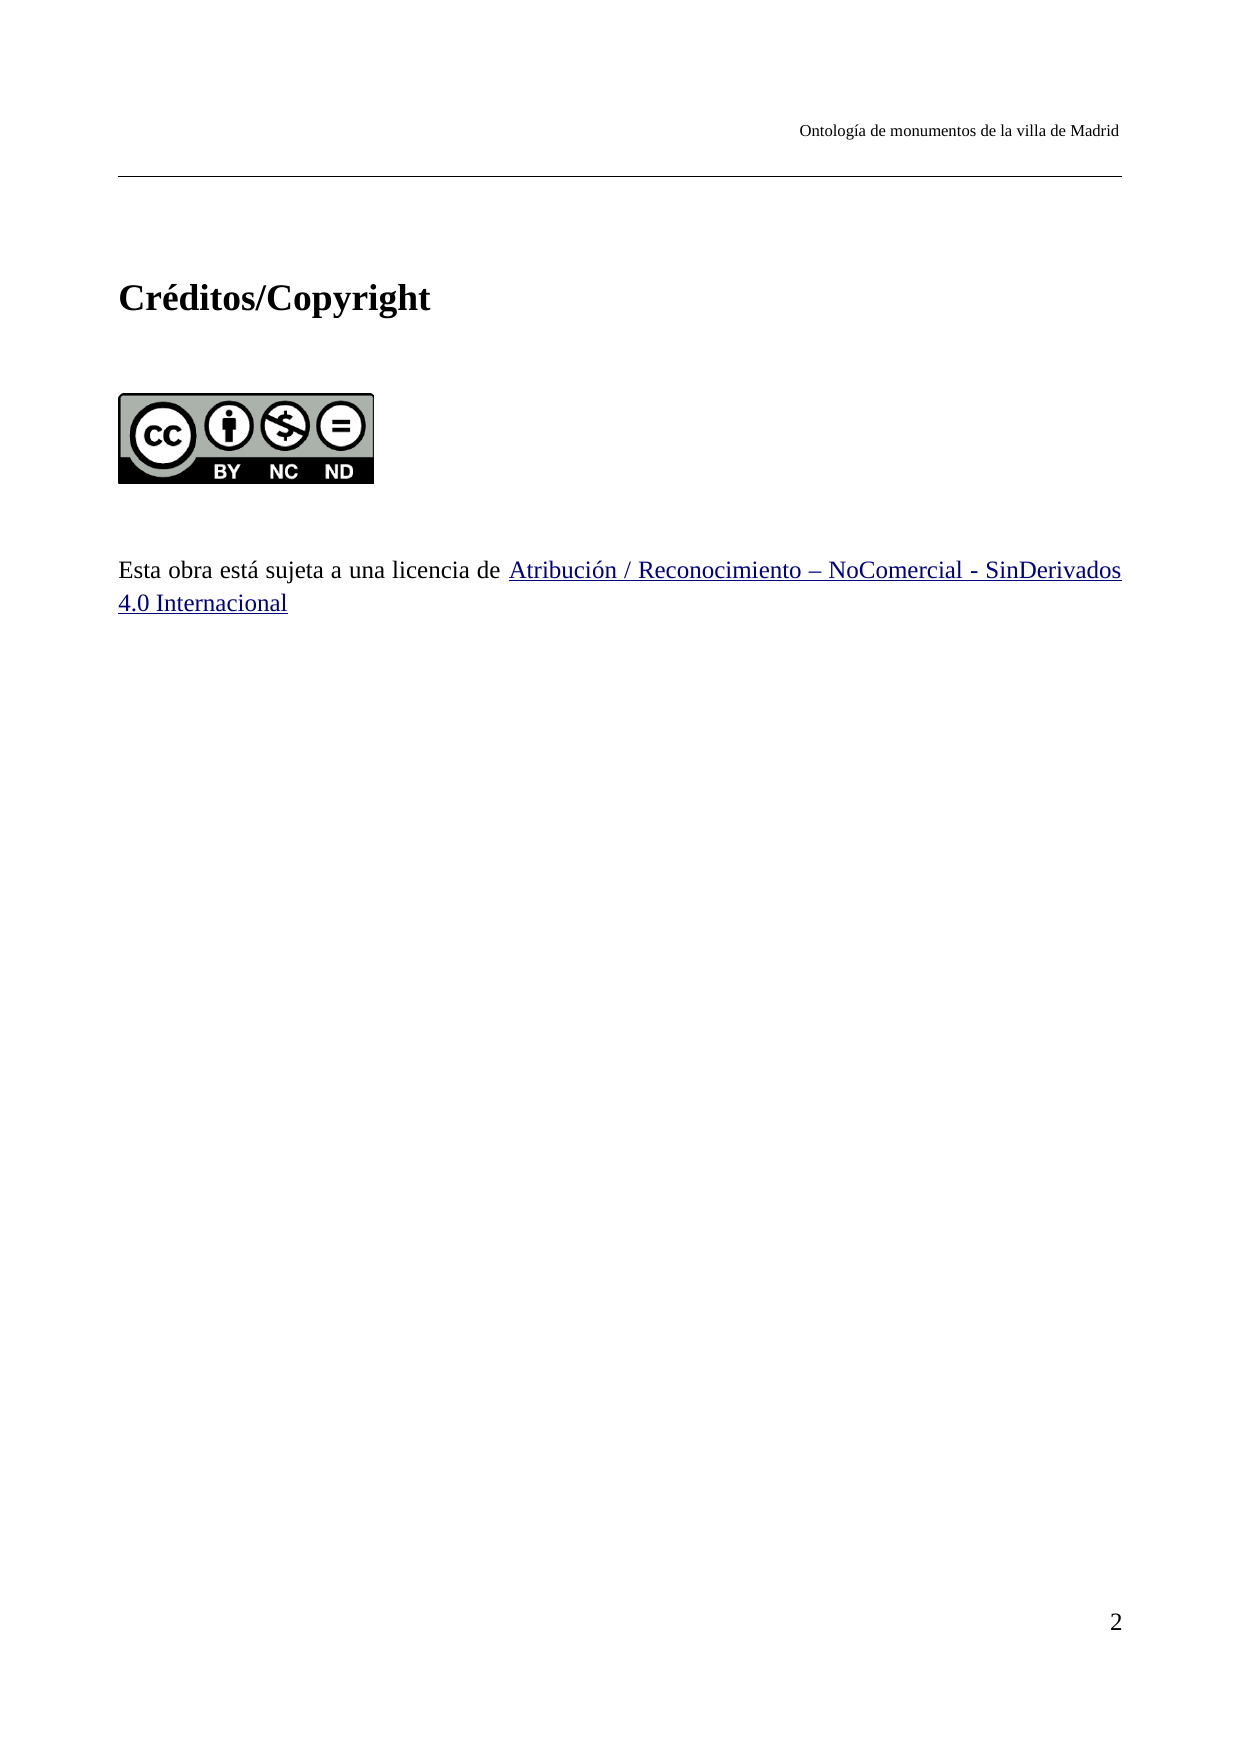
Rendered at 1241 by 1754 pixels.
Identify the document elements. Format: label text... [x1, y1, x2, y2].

picture [118, 393, 374, 484]
text Esta obra está sujeta a una licencia de Atribución / Reconocimiento – NoComercial - SinDerivados 4.0 Internacional [118, 394, 1122, 617]
subtitle Créditos/Copyright [118, 275, 1122, 318]
